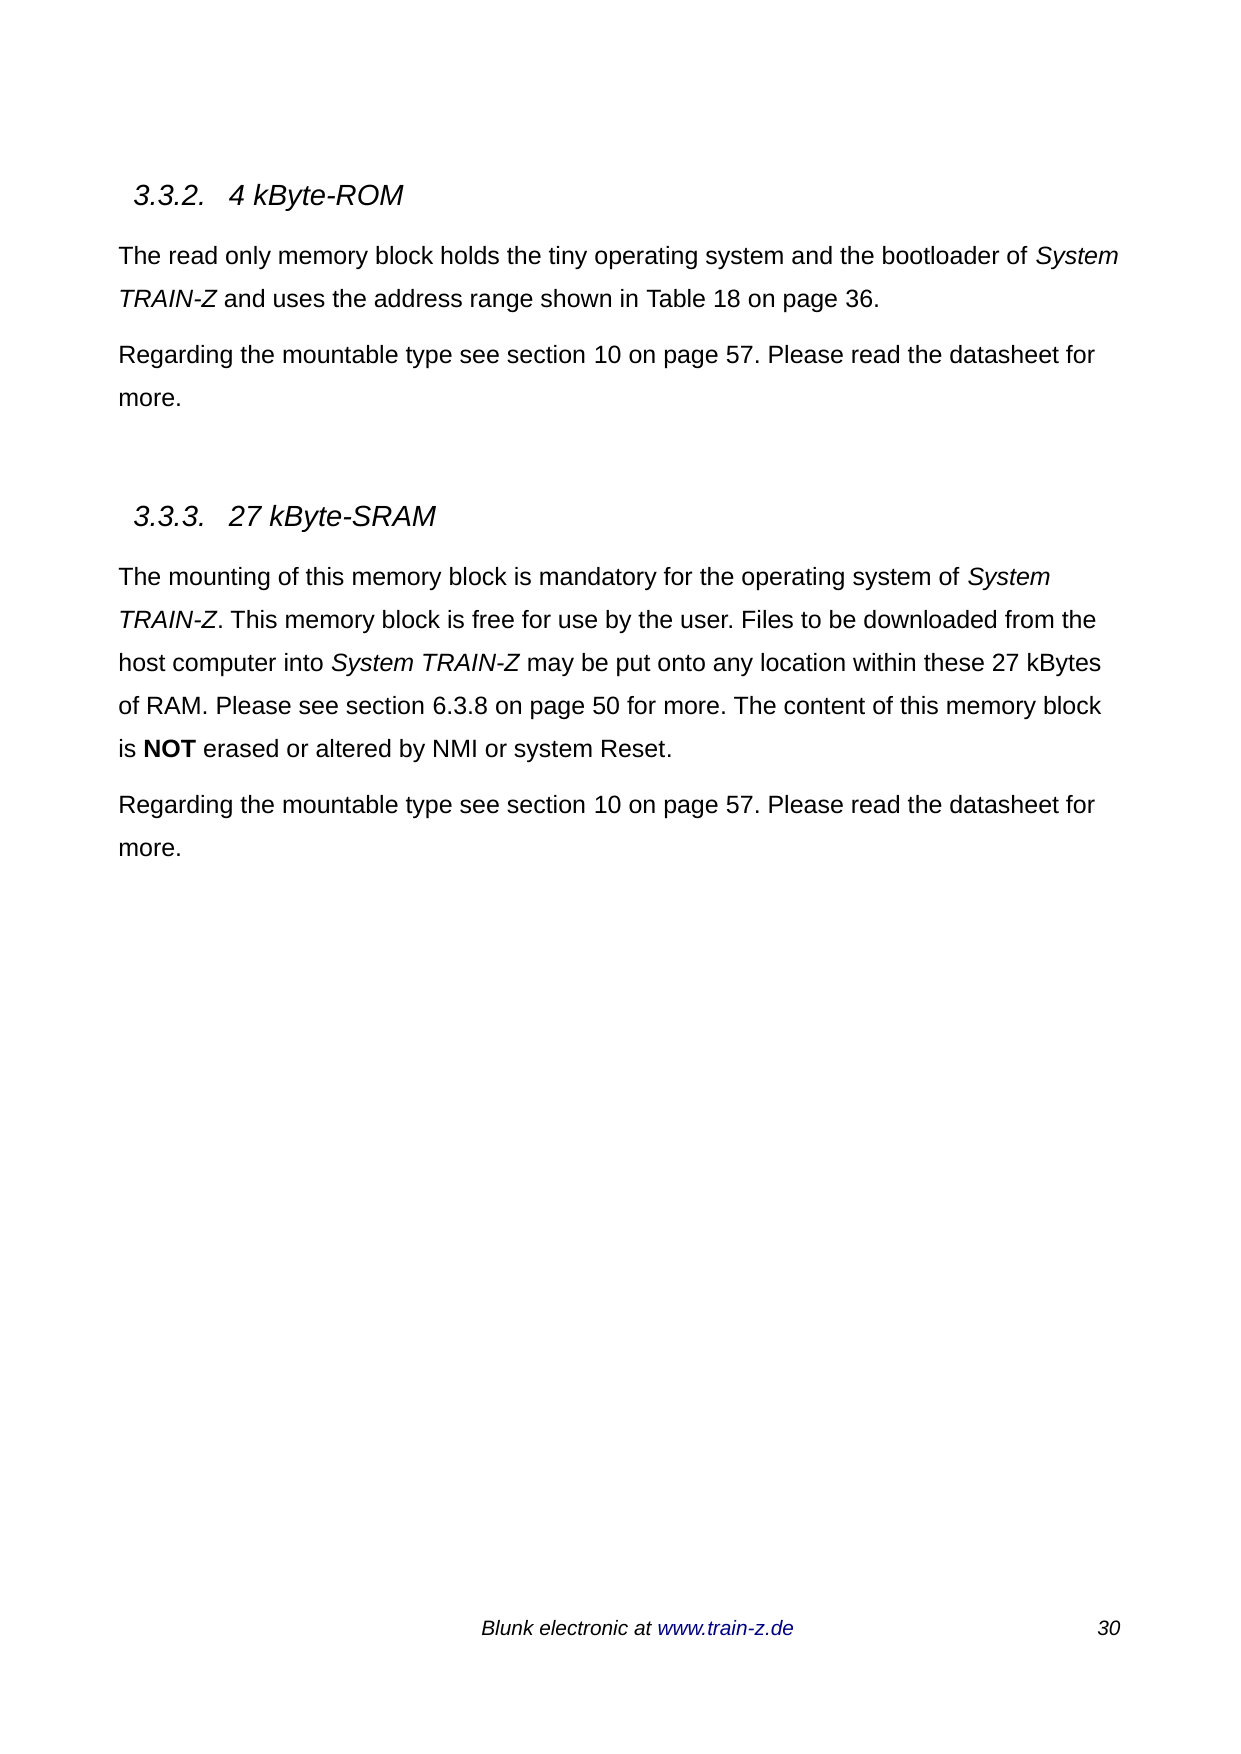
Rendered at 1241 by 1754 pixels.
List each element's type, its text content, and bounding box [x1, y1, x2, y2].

text The read only memory block holds the tiny operating system and the bootloader of System TRAIN-Z and uses the address range shown in Table 18 on page 38. [118, 241, 1122, 313]
subtitle 27 kByte-SRAM [133, 499, 1122, 532]
subtitle 4 kByte-ROM [133, 178, 1122, 212]
text Regarding the mountable type see section 10 on page 60. Please read the datasheet for more. [118, 340, 1122, 412]
text The mounting of this memory block is mandatory for the operating system of System TRAIN-Z. This memory block is free for use by the user. Files to be downloaded from the host computer into System TRAIN-Z may be put onto any location within these 27 kBytes of RAM. Please see section 6.3.8 on page 53 for more. The content of this memory block is NOT erased or altered by NMI or system Reset. [118, 561, 1122, 763]
text Regarding the mountable type see section 10 on page 60. Please read the datasheet for more. [118, 789, 1122, 861]
